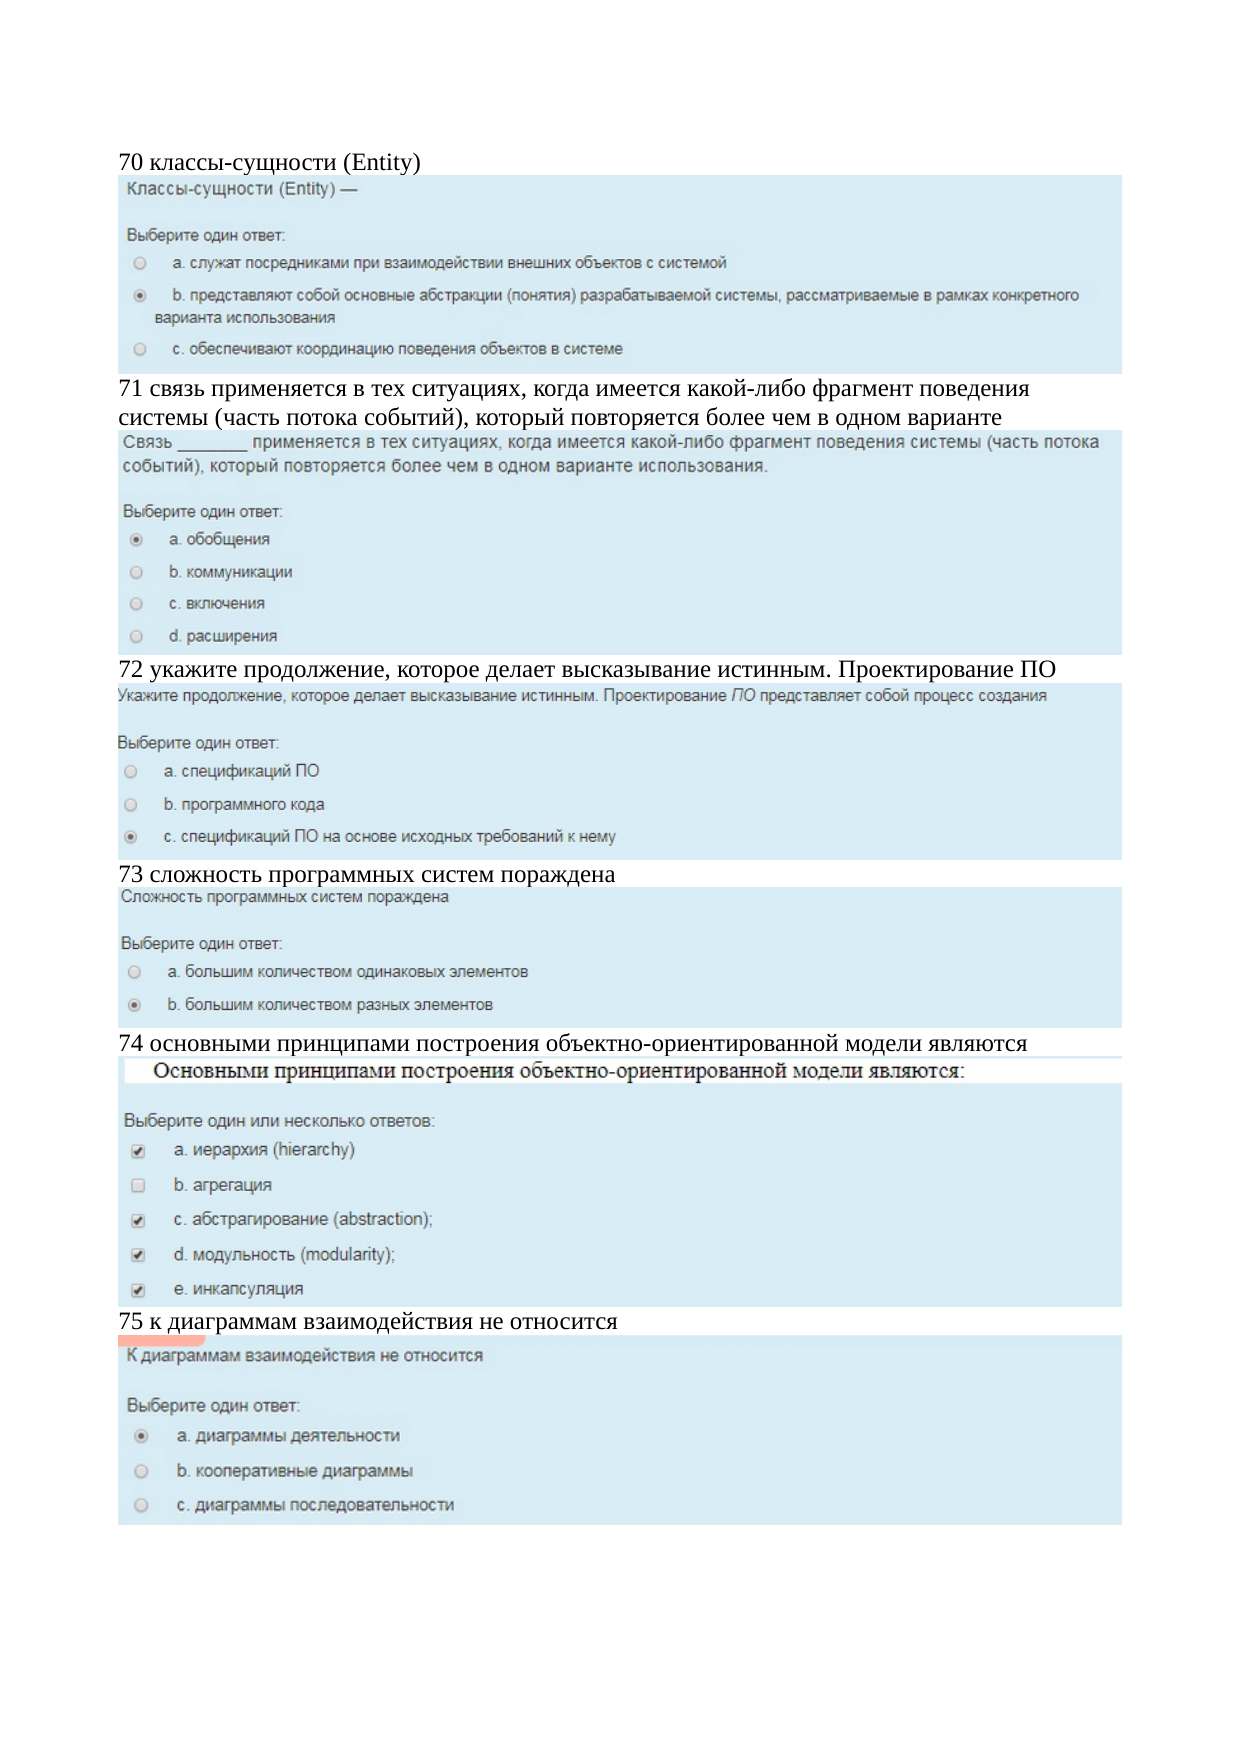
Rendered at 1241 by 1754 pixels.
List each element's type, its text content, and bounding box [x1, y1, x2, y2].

text 72 укажите продолжение, которое делает высказывание истинным. Проектирование ПО [118, 655, 1122, 683]
picture [118, 175, 1123, 374]
text 70 классы-сущности (Entity) [118, 147, 1122, 175]
text 74 основными принципами построения объектно-ориентированной модели являются [118, 1028, 1122, 1056]
text 73 сложность программных систем пораждена [118, 860, 1122, 887]
picture [118, 683, 1123, 860]
text 75 к диаграммам взаимодействия не относится [118, 1307, 1122, 1335]
picture [118, 1335, 1123, 1525]
text 71 связь применяется в тех ситуациях, когда имеется какой-либо фрагмент поведения системы (часть потока событий), который повторяется более чем в одном варианте [118, 374, 1122, 430]
picture [118, 430, 1123, 655]
picture [118, 1056, 1123, 1307]
picture [118, 887, 1123, 1028]
